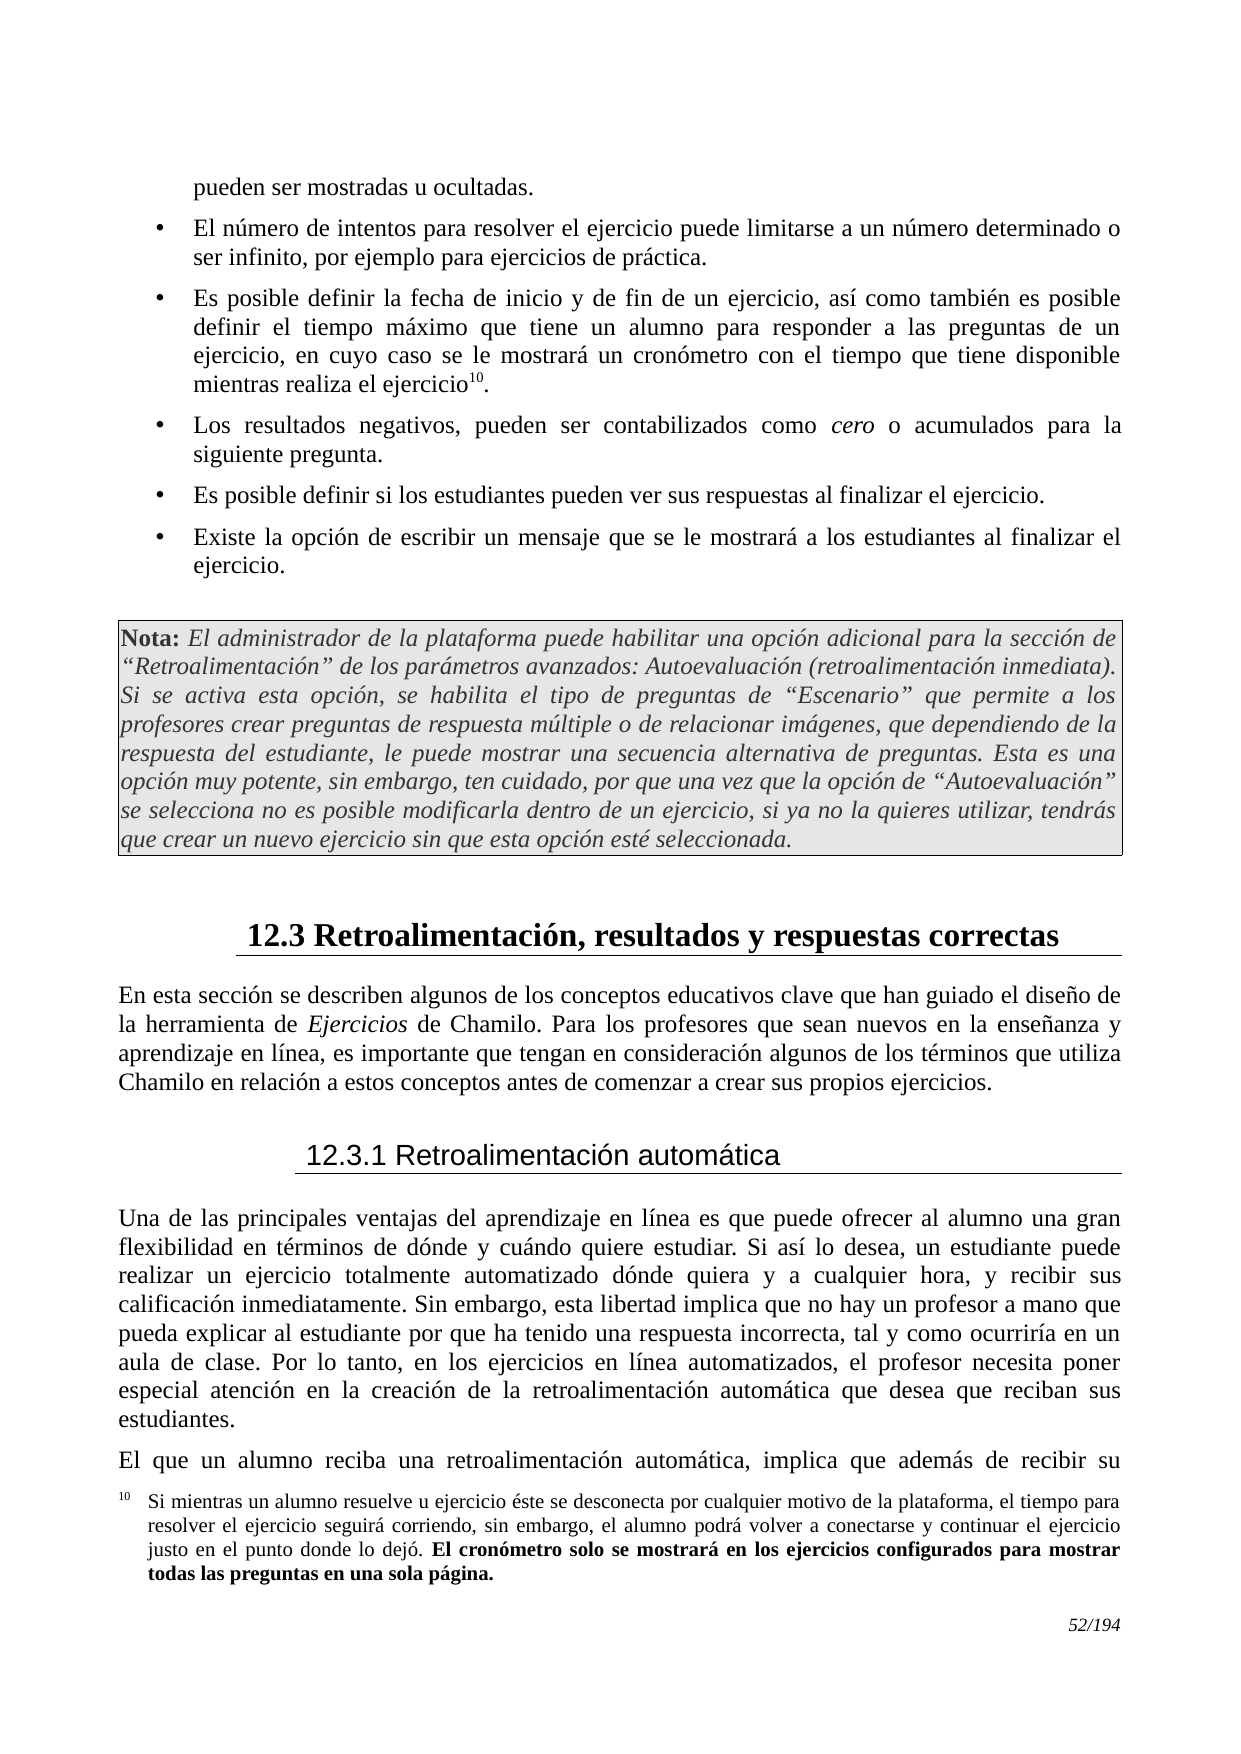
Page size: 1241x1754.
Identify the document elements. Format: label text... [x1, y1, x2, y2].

subtitle Retroalimentación automática [295, 1138, 1122, 1173]
list Es posible definir la fecha de inicio y de fin de un ejercicio, así como también es posible definir el tiempo máximo que tiene un alumno para responder a las preguntas de un ejercicio, en cuyo caso se le mostrará un cronómetro con el tiempo que tiene disponible mientras realiza el ejercicio. [156, 283, 1122, 398]
text Una de las principales ventajas del aprendizaje en línea es que puede ofrecer al alumno una gran flexibilidad en términos de dónde y cuándo quiere estudiar. Si así lo desea, un estudiante puede realizar un ejercicio totalmente automatizado dónde quiera y a cualquier hora, y recibir sus calificación inmediatamente. Sin embargo, esta libertad implica que no hay un profesor a mano que pueda explicar al estudiante por que ha tenido una respuesta incorrecta, tal y como ocurriría en un aula de clase. Por lo tanto, en los ejercicios en línea automatizados, el profesor necesita poner especial atención en la creación de la retroalimentación automática que desea que reciban sus estudiantes. [118, 1203, 1122, 1433]
subtitle Retroalimentación, resultados y respuestas correctas [236, 915, 1122, 955]
list Si mientras un alumno resuelve u ejercicio éste se desconecta por cualquier motivo de la plataforma, el tiempo para resolver el ejercicio seguirá corriendo, sin embargo, el alumno podrá volver a conectarse y continuar el ejercicio justo en el punto donde lo dejó. El cronómetro solo se mostrará en los ejercicios configurados para mostrar todas las preguntas en una sola página. [118, 1488, 1122, 1585]
list El número de intentos para resolver el ejercicio puede limitarse a un número determinado o ser infinito, por ejemplo para ejercicios de práctica. [156, 213, 1122, 270]
text Nota: El administrador de la plataforma puede habilitar una opción adicional para la sección de “Retroalimentación” de los parámetros avanzados: Autoevaluación (retroalimentación inmediata). Si se activa esta opción, se habilita el tipo de preguntas de “Escenario” que permite a los profesores crear preguntas de respuesta múltiple o de relacionar imágenes, que dependiendo de la respuesta del estudiante, le puede mostrar una secuencia alternativa de preguntas. Esta es una opción muy potente, sin embargo, ten cuidado, por que una vez que la opción de “Autoevaluación” se selecciona no es posible modificarla dentro de un ejercicio, si ya no la quieres utilizar, tendrás que crear un nuevo ejercicio sin que esta opción esté seleccionada. [119, 621, 1122, 855]
list pueden ser mostradas u ocultadas. [156, 172, 1122, 200]
text El que un alumno reciba una retroalimentación automática, implica que además de recibir su [118, 1445, 1122, 1474]
list Es posible definir si los estudiantes pueden ver sus respuestas al finalizar el ejercicio. [156, 480, 1122, 509]
list Los resultados negativos, pueden ser contabilizados como cero o acumulados para la siguiente pregunta. [156, 410, 1122, 468]
text En esta sección se describen algunos de los conceptos educativos clave que han guiado el diseño de la herramienta de Ejercicios de Chamilo. Para los profesores que sean nuevos en la enseñanza y aprendizaje en línea, es importante que tengan en consideración algunos de los términos que utiliza Chamilo en relación a estos conceptos antes de comenzar a crear sus propios ejercicios. [118, 981, 1122, 1096]
list Existe la opción de escribir un mensaje que se le mostrará a los estudiantes al finalizar el ejercicio. [156, 522, 1122, 579]
